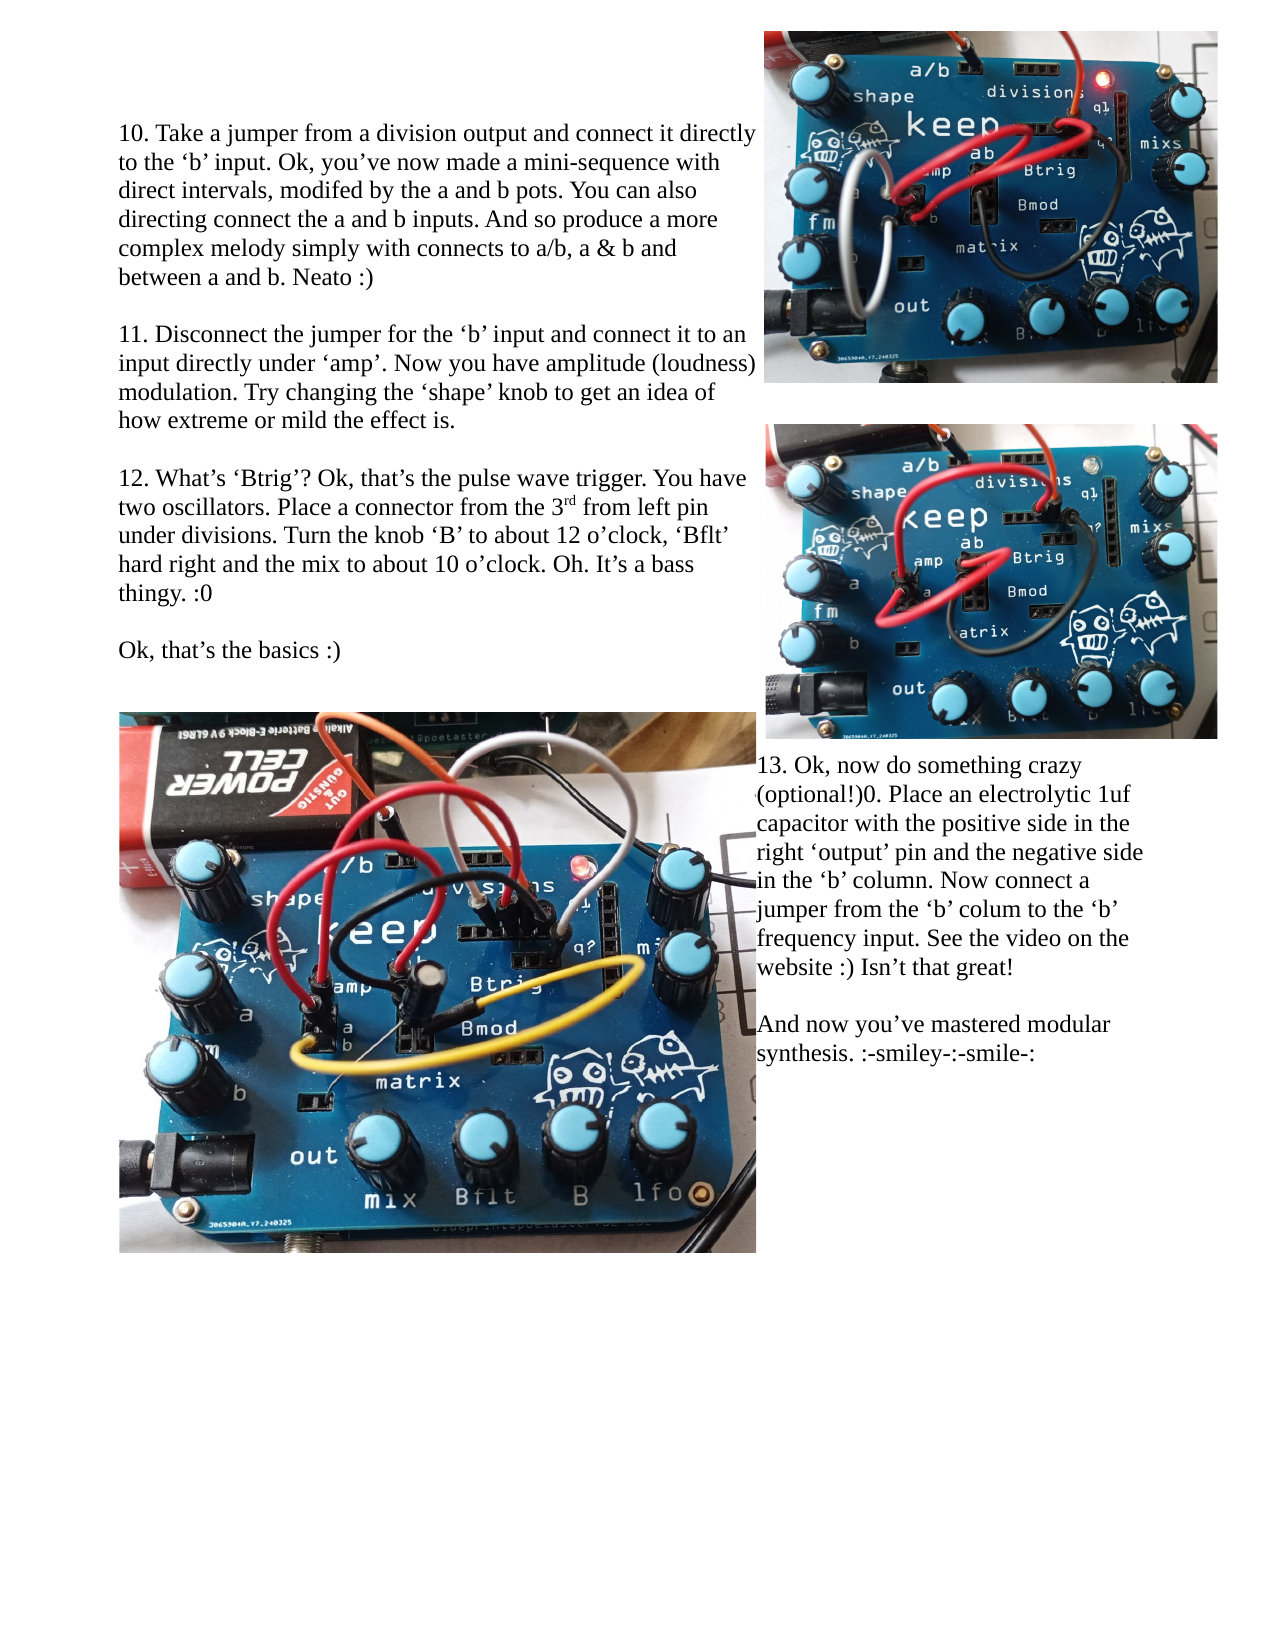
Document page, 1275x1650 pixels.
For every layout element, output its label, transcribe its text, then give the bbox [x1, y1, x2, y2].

text 11. Disconnect the jumper for the ‘b’ input and connect it to an input directly under ‘amp’. Now you have amplitude (loudness) modulation. Try changing the ‘shape’ knob to get an idea of how extreme or mild the effect is. [118, 319, 1157, 434]
text 12. What’s ‘Btrig’? Ok, that’s the pulse wave trigger. You have two oscillators. Place a connector from the 3rd from left pin under divisions. Turn the knob ‘B’ to about 12 o’clock, ‘Bflt’ hard right and the mix to about 10 o’clock. Oh. It’s a bass thingy. :0 [118, 463, 765, 607]
text Ok, that’s the basics :) [118, 636, 765, 664]
picture [764, 31, 1218, 383]
text And now you’ve mastered modular synthesis. :-smiley-:-smile-: [757, 1009, 1157, 1067]
text 13. Ok, now do something crazy (optional!)0. Place an electrolytic 1uf capacitor with the positive side in the right ‘output’ pin and the negative side in the ‘b’ column. Now connect a jumper from the ‘b’ colum to the ‘b’ frequency input. See the video on the website :) Isn’t that great! [118, 693, 1157, 981]
picture [765, 424, 1218, 739]
text 10. Take a jumper from a division output and connect it directly to the ‘b’ input. Ok, you’ve now made a mini-sequence with direct intervals, modifed by the a and b pots. You can also directing connect the a and b inputs. And so produce a more complex melody simply with connects to a/b, a & b and between a and b. Neato :) [118, 118, 764, 291]
picture [119, 712, 757, 1253]
